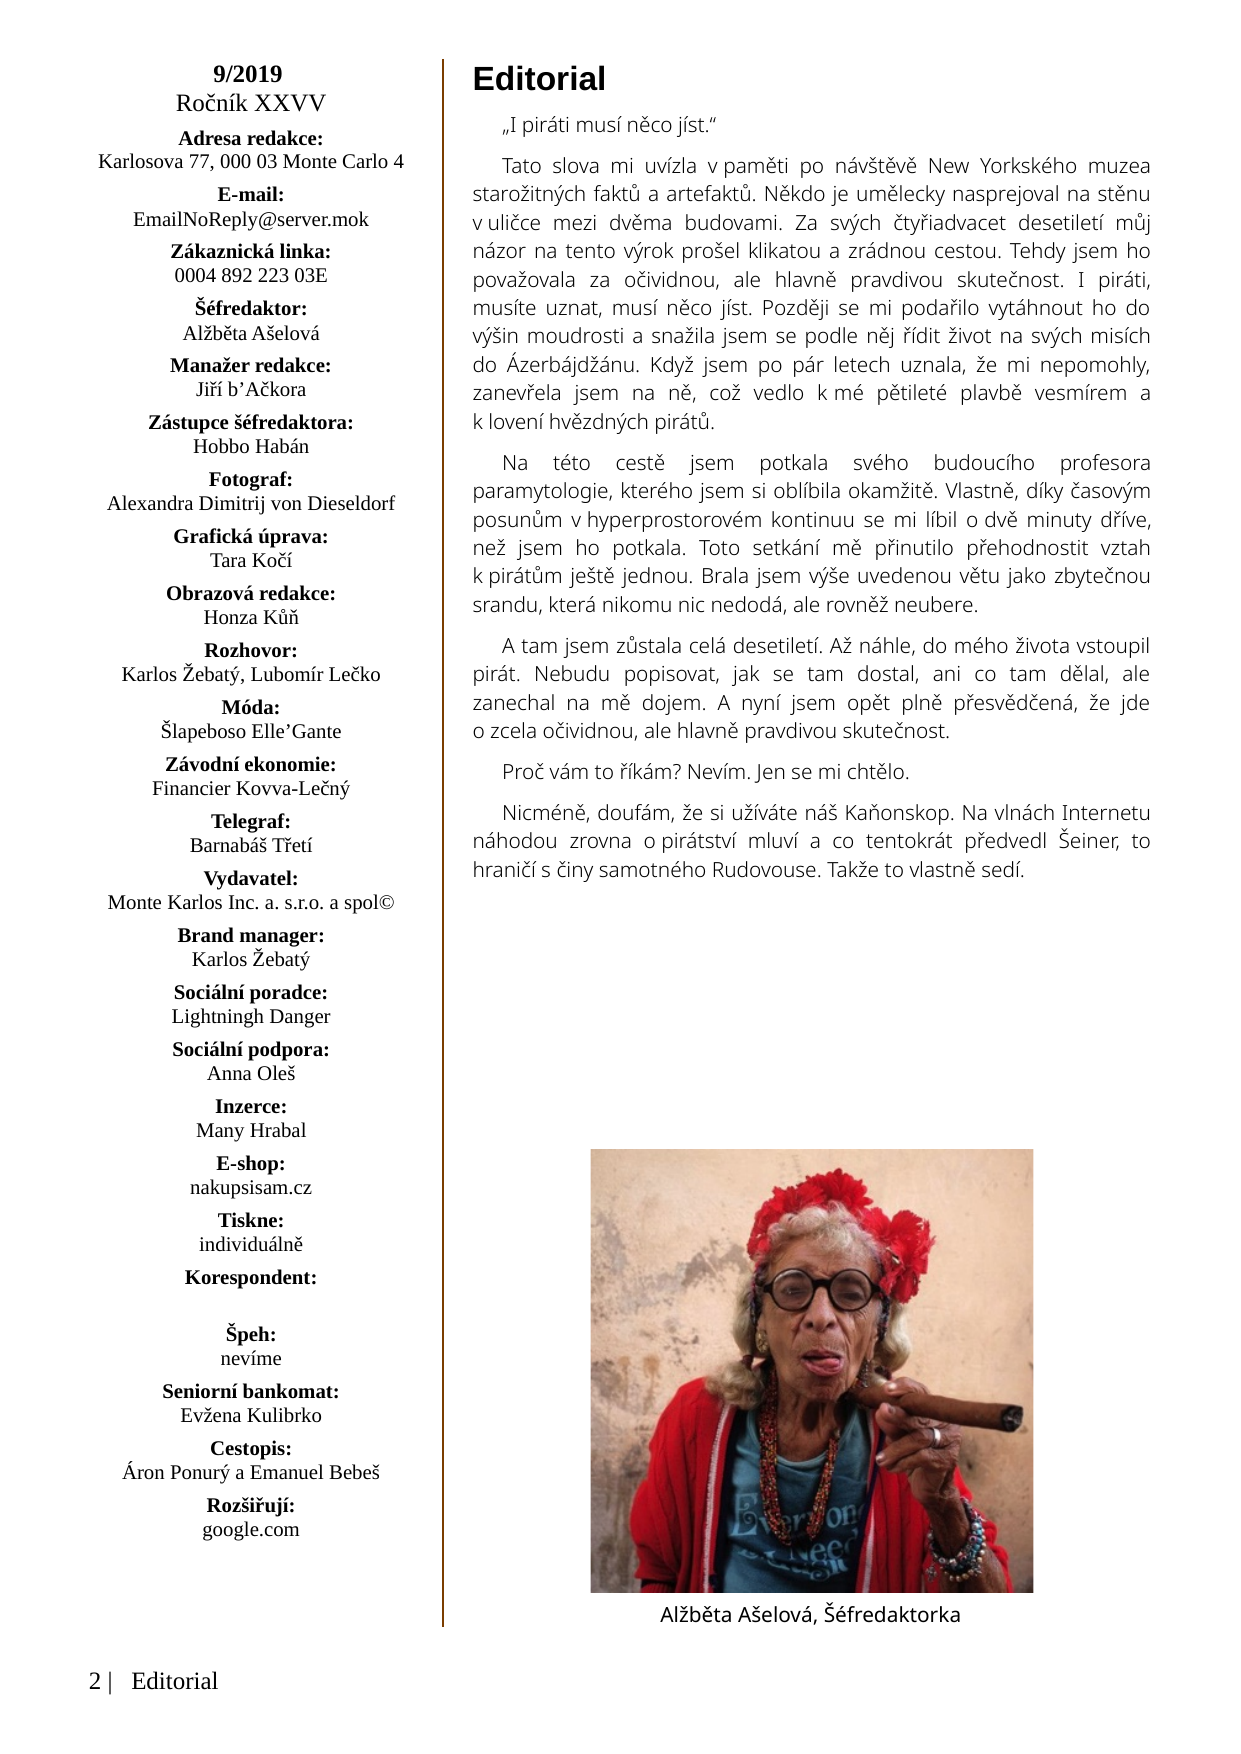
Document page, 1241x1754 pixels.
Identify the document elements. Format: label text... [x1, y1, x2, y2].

text Sociální podpora: Anna Oleš [88, 1037, 413, 1085]
text Sociální poradce: Lightningh Danger [88, 980, 413, 1028]
text Cestopis: Áron Ponurý a Emanuel Bebeš [88, 1436, 413, 1484]
text „I piráti musí něco jíst.“ [472, 110, 1152, 138]
text Grafická úprava: Tara Kočí [88, 524, 413, 572]
text Nicméně, doufám, že si užíváte náš Kaňonskop. Na vlnách Internetu náhodou zrovna o pirátství mluví a co tentokrát předvedl Šeiner, to hraničí s činy samotného Rudovouse. Takže to vlastně sedí. [472, 798, 1152, 883]
text Rozhovor: Karlos Žebatý, Lubomír Lečko [88, 638, 413, 686]
text Adresa redakce: Karlosova 77, 000 03 Monte Carlo 4 [88, 125, 413, 173]
text Špeh: nevíme [88, 1322, 413, 1370]
text 9/2019 Ročník XXVV [88, 59, 413, 117]
text Brand manager: Karlos Žebatý [88, 923, 413, 971]
text Telegraf: Barnabáš Třetí [88, 809, 413, 857]
text Tato slova mi uvízla v paměti po návštěvě New Yorkského muzea starožitných faktů a artefaktů. Někdo je umělecky nasprejoval na stěnu v uličce mezi dvěma budovami. Za svých čtyřiadvacet desetiletí můj názor na tento výrok prošel klikatou a zrádnou cestou. Tehdy jsem ho považovala za očividnou, ale hlavně pravdivou skutečnost. I piráti, musíte uznat, musí něco jíst. Později se mi podařilo vytáhnout ho do výšin moudrosti a snažila jsem se podle něj řídit život na svých misích do Ázerbájdžánu. Když jsem po pár letech uznala, že mi nepomohly, zanevřela jsem na ně, což vedlo k mé pětileté plavbě vesmírem a k lovení hvězdných pirátů. [472, 151, 1152, 435]
text Šéfredaktor: Alžběta Ašelová [88, 296, 413, 344]
text Korespondent: [88, 1265, 413, 1313]
text Závodní ekonomie: Financier Kovva-Lečný [88, 752, 413, 800]
text E-shop: nakupsisam.cz [88, 1151, 413, 1199]
text Obrazová redakce: Honza Kůň [88, 581, 413, 629]
text Tiskne: individuálně [88, 1208, 413, 1256]
picture [590, 1149, 1034, 1593]
text E-mail: EmailNoReply@server.mok [88, 182, 413, 231]
text Vydavatel: Monte Karlos Inc. a. s.r.o. a spol© [88, 866, 413, 914]
text Na této cestě jsem potkala svého budoucího profesora paramytologie, kterého jsem si oblíbila okamžitě. Vlastně, díky časovým posunům v hyperprostorovém kontinuu se mi líbil o dvě minuty dříve, než jsem ho potkala. Toto setkání mě přinutilo přehodnostit vztah k pirátům ještě jednou. Brala jsem výše uvedenou větu jako zbytečnou srandu, která nikomu nic nedodá, ale rovněž neubere. [472, 448, 1152, 618]
text Proč vám to říkám? Nevím. Jen se mi chtělo. [472, 757, 1152, 786]
text Zástupce šéfredaktora: Hobbo Habán [88, 410, 413, 458]
text Inzerce: Many Hrabal [88, 1094, 413, 1142]
subtitle Editorial [472, 59, 1152, 98]
text Seniorní bankomat: Evžena Kulibrko [88, 1379, 413, 1427]
text Zákaznická linka: 0004 892 223 03E [88, 239, 413, 287]
text Manažer redakce: Jiří b’Ačkora [88, 353, 413, 401]
text A tam jsem zůstala celá desetiletí. Až náhle, do mého života vstoupil pirát. Nebudu popisovat, jak se tam dostal, ani co tam dělal, ale zanechal na mě dojem. A nyní jsem opět plně přesvědčená, že jde o zcela očividnou, ale hlavně pravdivou skutečnost. [472, 631, 1152, 745]
text Móda: Šlapeboso Elle’Gante [88, 695, 413, 743]
text Fotograf: Alexandra Dimitrij von Dieseldorf [88, 467, 413, 515]
text Rozšiřují: google.com [88, 1493, 413, 1541]
